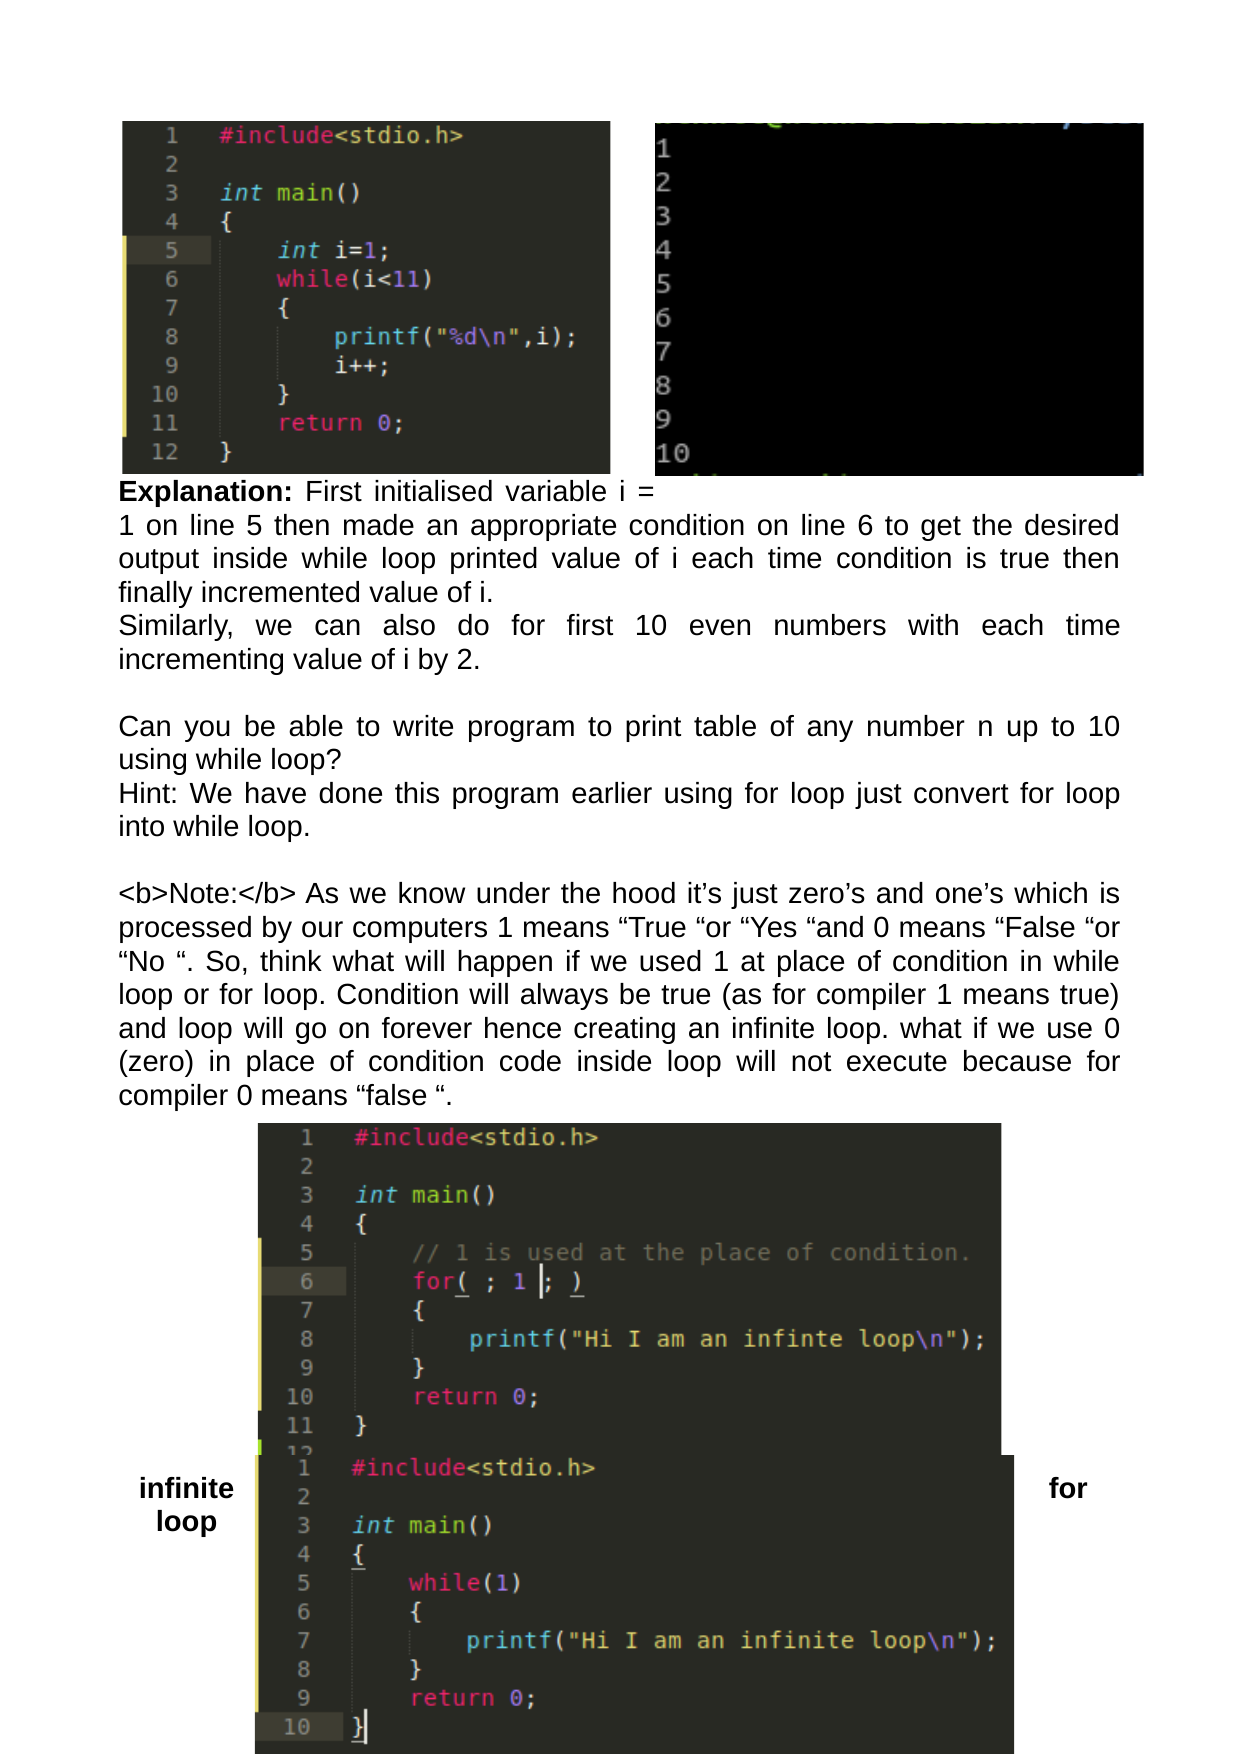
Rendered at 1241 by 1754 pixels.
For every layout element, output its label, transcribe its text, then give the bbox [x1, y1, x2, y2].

text Can you be able to write program to print table of any number n up to 10 using while loop? [118, 709, 1122, 776]
text Explanation: First initialised variable i = 1 on line 5 then made an appropriate condition on line 6 to get the desired output inside while loop printed value of i each time condition is true then finally incremented value of i. [118, 453, 1122, 608]
text <b>Note:</b> As we know under the hood it’s just zero’s and one’s which is processed by our computers 1 means “True “or “Yes “and 0 means “False “or “No “. So, think what will happen if we used 1 at place of condition in while loop or for loop. Condition will always be true (as for compiler 1 means true) and loop will go on forever hence creating an infinite loop. what if we use 0 (zero) in place of condition code inside loop will not execute because for compiler 0 means “false “. [118, 877, 1122, 1111]
text Hint: We have done this program earlier using for loop just convert for loop into while loop. [118, 776, 1122, 843]
text infinite for loop [1015, 1471, 1122, 1538]
text infinite for loop [118, 1471, 254, 1538]
text Similarly, we can also do for first 10 even numbers with each time incrementing value of i by 2. [118, 608, 1122, 675]
